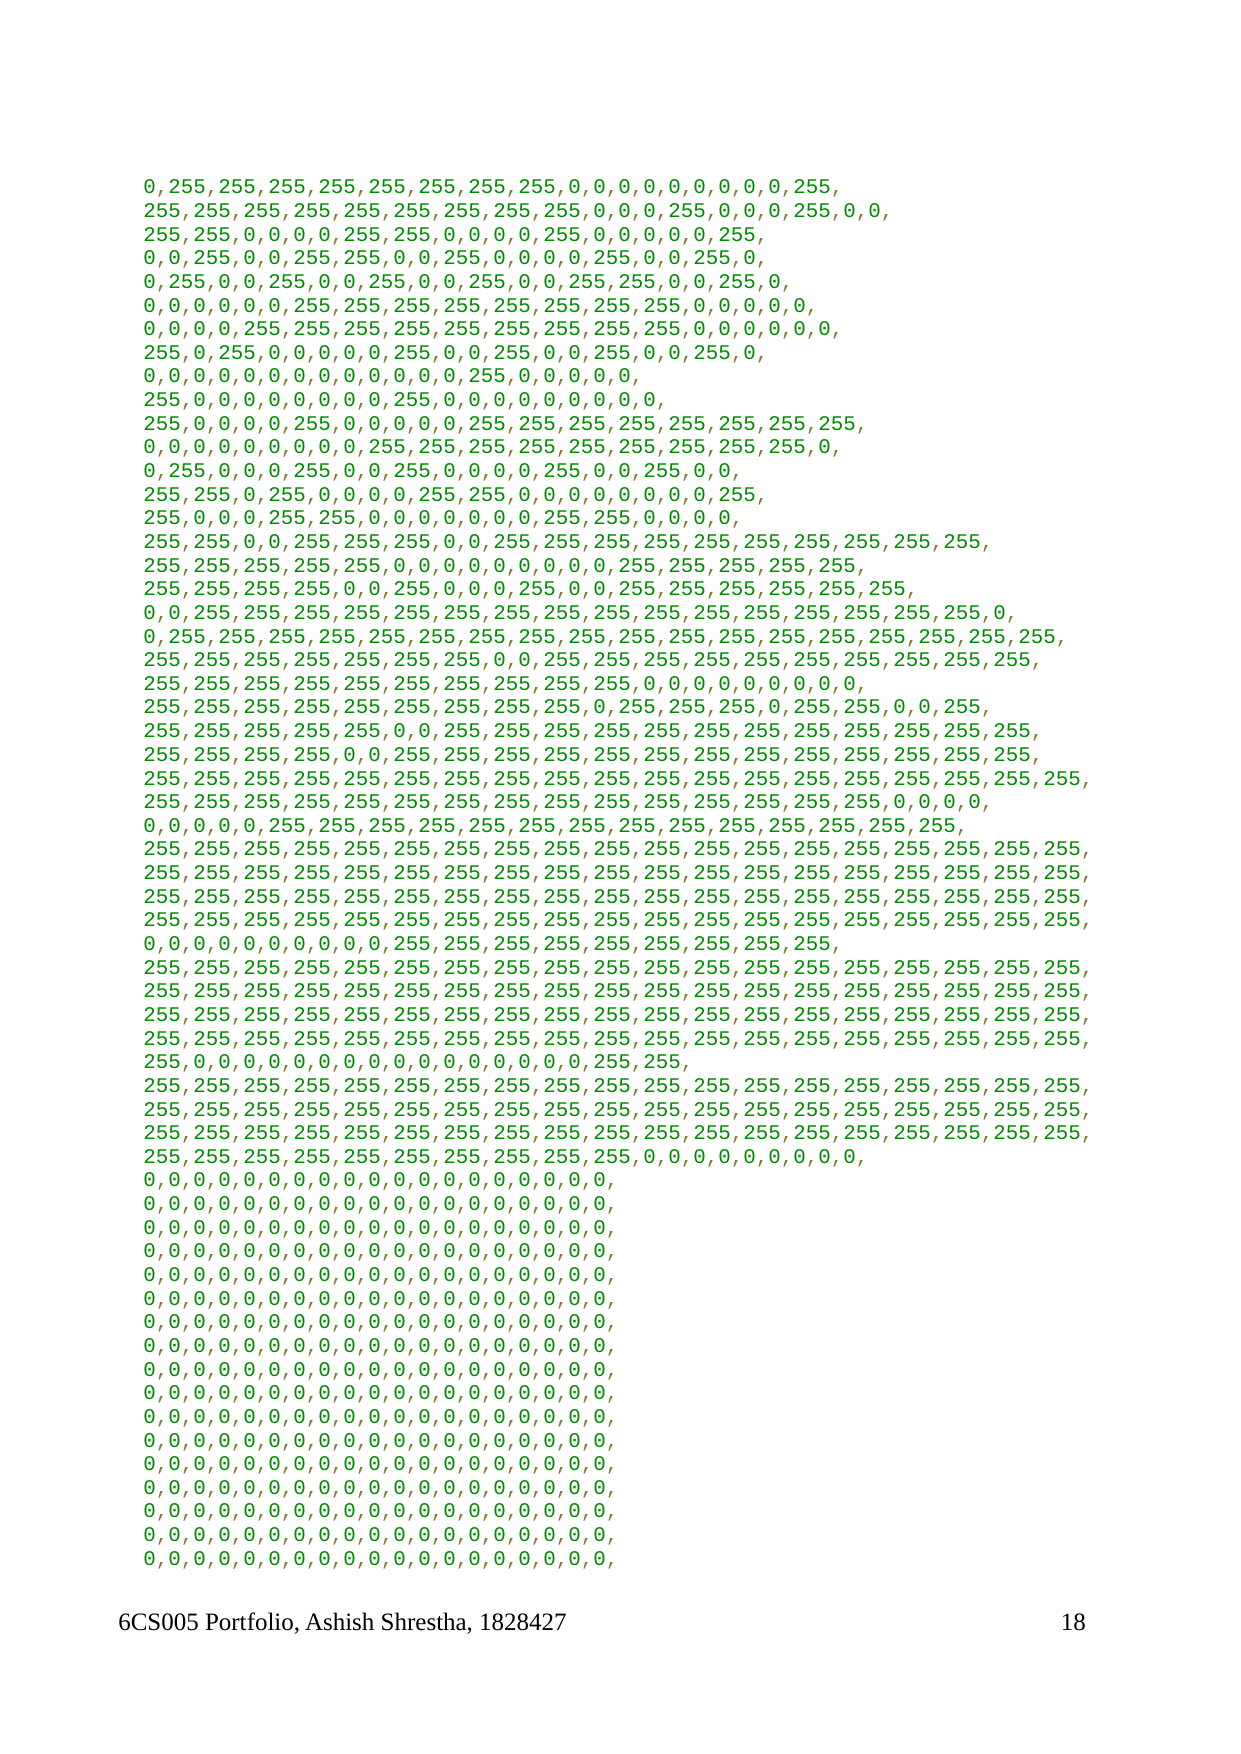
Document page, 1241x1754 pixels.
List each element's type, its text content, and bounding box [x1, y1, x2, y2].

text 0,0,0,0,0,0,0,0,0,0,0,0,0,0,0,0,0,0,0, [118, 1335, 1122, 1359]
text 0,0,0,0,0,0,0,0,0,0,0,0,0,0,0,0,0,0,0, [118, 1477, 1122, 1501]
text 0,0,0,0,0,0,0,0,0,0,0,0,0,0,0,0,0,0,0, [118, 1524, 1122, 1548]
text 255,255,255,255,255,255,255,255,255,0,0,0,255,0,0,0,255,0,0, [118, 200, 1122, 224]
text 0,0,0,0,0,0,0,0,0,0,0,0,0,0,0,0,0,0,0, [118, 1217, 1122, 1240]
text 255,255,255,255,255,255,255,255,255,255,0,0,0,0,0,0,0,0,0, [118, 673, 1122, 697]
text 255,255,255,255,255,255,255,255,255,0,255,255,255,0,255,255,0,0,255, [118, 697, 1122, 720]
text 255,0,0,0,0,0,0,0,0,0,0,0,0,0,0,0,0,255,255, [118, 1051, 1122, 1075]
text 255,255,255,255,255,255,255,255,255,255,255,255,255,255,255,0,0,0,0, [118, 791, 1122, 815]
text 0,255,255,255,255,255,255,255,255,255,255,255,255,255,255,255,255,255,255, [118, 626, 1122, 649]
text 0,0,0,0,0,0,0,0,0,0,255,255,255,255,255,255,255,255,255, [118, 933, 1122, 957]
text 0,0,0,0,0,0,255,255,255,255,255,255,255,255,0,0,0,0,0, [118, 294, 1122, 318]
text 255,255,255,255,255,255,255,255,255,255,255,255,255,255,255,255,255,255,255, [118, 980, 1122, 1004]
text 0,0,0,0,0,0,0,0,0,0,0,0,0,0,0,0,0,0,0, [118, 1359, 1122, 1382]
text 255,255,0,0,255,255,255,0,0,255,255,255,255,255,255,255,255,255,255, [118, 531, 1122, 555]
text 0,0,0,0,0,0,0,0,0,0,0,0,0,0,0,0,0,0,0, [118, 1311, 1122, 1335]
text 0,0,0,0,0,0,0,0,0,0,0,0,0,0,0,0,0,0,0, [118, 1240, 1122, 1264]
text 0,0,0,0,0,0,0,0,0,0,0,0,0,0,0,0,0,0,0, [118, 1548, 1122, 1571]
text 0,0,0,0,0,255,255,255,255,255,255,255,255,255,255,255,255,255,255, [118, 815, 1122, 838]
text 255,0,255,0,0,0,0,0,255,0,0,255,0,0,255,0,0,255,0, [118, 342, 1122, 366]
text 0,0,0,0,255,255,255,255,255,255,255,255,255,0,0,0,0,0,0, [118, 318, 1122, 342]
text 255,255,255,255,255,255,255,255,255,255,255,255,255,255,255,255,255,255,255, [118, 1098, 1122, 1122]
text 0,0,0,0,0,0,0,0,0,0,0,0,0,0,0,0,0,0,0, [118, 1264, 1122, 1288]
text 0,0,0,0,0,0,0,0,0,0,0,0,0,0,0,0,0,0,0, [118, 1169, 1122, 1193]
text 255,255,255,255,255,255,255,255,255,255,255,255,255,255,255,255,255,255,255, [118, 1075, 1122, 1098]
text 255,255,255,255,255,255,255,255,255,255,255,255,255,255,255,255,255,255,255, [118, 767, 1122, 791]
text 255,0,0,0,255,255,0,0,0,0,0,0,0,255,255,0,0,0,0, [118, 507, 1122, 531]
text 0,0,0,0,0,0,0,0,0,0,0,0,0,0,0,0,0,0,0, [118, 1193, 1122, 1217]
text 255,255,255,255,0,0,255,255,255,255,255,255,255,255,255,255,255,255,255, [118, 744, 1122, 767]
text 255,255,255,255,255,255,255,255,255,255,255,255,255,255,255,255,255,255,255, [118, 886, 1122, 909]
text 255,255,255,255,255,0,0,255,255,255,255,255,255,255,255,255,255,255,255, [118, 720, 1122, 744]
text 0,0,0,0,0,0,0,0,0,0,0,0,0,0,0,0,0,0,0, [118, 1382, 1122, 1406]
text 255,255,255,255,255,255,255,255,255,255,255,255,255,255,255,255,255,255,255, [118, 909, 1122, 933]
text 0,0,0,0,0,0,0,0,0,255,255,255,255,255,255,255,255,255,0, [118, 436, 1122, 460]
text 255,0,0,0,0,0,0,0,0,255,0,0,0,0,0,0,0,0,0, [118, 389, 1122, 413]
text 0,0,255,0,0,255,255,0,0,255,0,0,0,0,255,0,0,255,0, [118, 247, 1122, 271]
text 0,255,255,255,255,255,255,255,255,0,0,0,0,0,0,0,0,0,255, [118, 176, 1122, 200]
text 255,255,255,255,255,255,255,255,255,255,255,255,255,255,255,255,255,255,255, [118, 957, 1122, 980]
text 255,0,0,0,0,255,0,0,0,0,0,255,255,255,255,255,255,255,255, [118, 413, 1122, 436]
text 255,255,0,255,0,0,0,0,255,255,0,0,0,0,0,0,0,0,255, [118, 484, 1122, 507]
text 0,255,0,0,0,255,0,0,255,0,0,0,0,255,0,0,255,0,0, [118, 460, 1122, 484]
text 0,0,0,0,0,0,0,0,0,0,0,0,0,255,0,0,0,0,0, [118, 366, 1122, 389]
text 0,0,0,0,0,0,0,0,0,0,0,0,0,0,0,0,0,0,0, [118, 1288, 1122, 1311]
text 0,0,255,255,255,255,255,255,255,255,255,255,255,255,255,255,255,255,0, [118, 602, 1122, 626]
text 255,255,255,255,255,0,0,0,0,0,0,0,0,0,255,255,255,255,255, [118, 555, 1122, 578]
text 255,255,255,255,255,255,255,0,0,255,255,255,255,255,255,255,255,255,255, [118, 649, 1122, 673]
text 255,255,0,0,0,0,255,255,0,0,0,0,255,0,0,0,0,0,255, [118, 224, 1122, 247]
text 0,0,0,0,0,0,0,0,0,0,0,0,0,0,0,0,0,0,0, [118, 1501, 1122, 1524]
text 255,255,255,255,255,255,255,255,255,255,255,255,255,255,255,255,255,255,255, [118, 838, 1122, 862]
text 0,255,0,0,255,0,0,255,0,0,255,0,0,255,255,0,0,255,0, [118, 271, 1122, 294]
text 255,255,255,255,255,255,255,255,255,255,255,255,255,255,255,255,255,255,255, [118, 1122, 1122, 1146]
text 0,0,0,0,0,0,0,0,0,0,0,0,0,0,0,0,0,0,0, [118, 1453, 1122, 1477]
text 0,0,0,0,0,0,0,0,0,0,0,0,0,0,0,0,0,0,0, [118, 1429, 1122, 1453]
text 0,0,0,0,0,0,0,0,0,0,0,0,0,0,0,0,0,0,0, [118, 1406, 1122, 1429]
text 255,255,255,255,0,0,255,0,0,0,255,0,0,255,255,255,255,255,255, [118, 578, 1122, 602]
text 255,255,255,255,255,255,255,255,255,255,255,255,255,255,255,255,255,255,255, [118, 1028, 1122, 1051]
text 255,255,255,255,255,255,255,255,255,255,255,255,255,255,255,255,255,255,255, [118, 862, 1122, 886]
text 255,255,255,255,255,255,255,255,255,255,0,0,0,0,0,0,0,0,0, [118, 1146, 1122, 1169]
text 255,255,255,255,255,255,255,255,255,255,255,255,255,255,255,255,255,255,255, [118, 1004, 1122, 1028]
